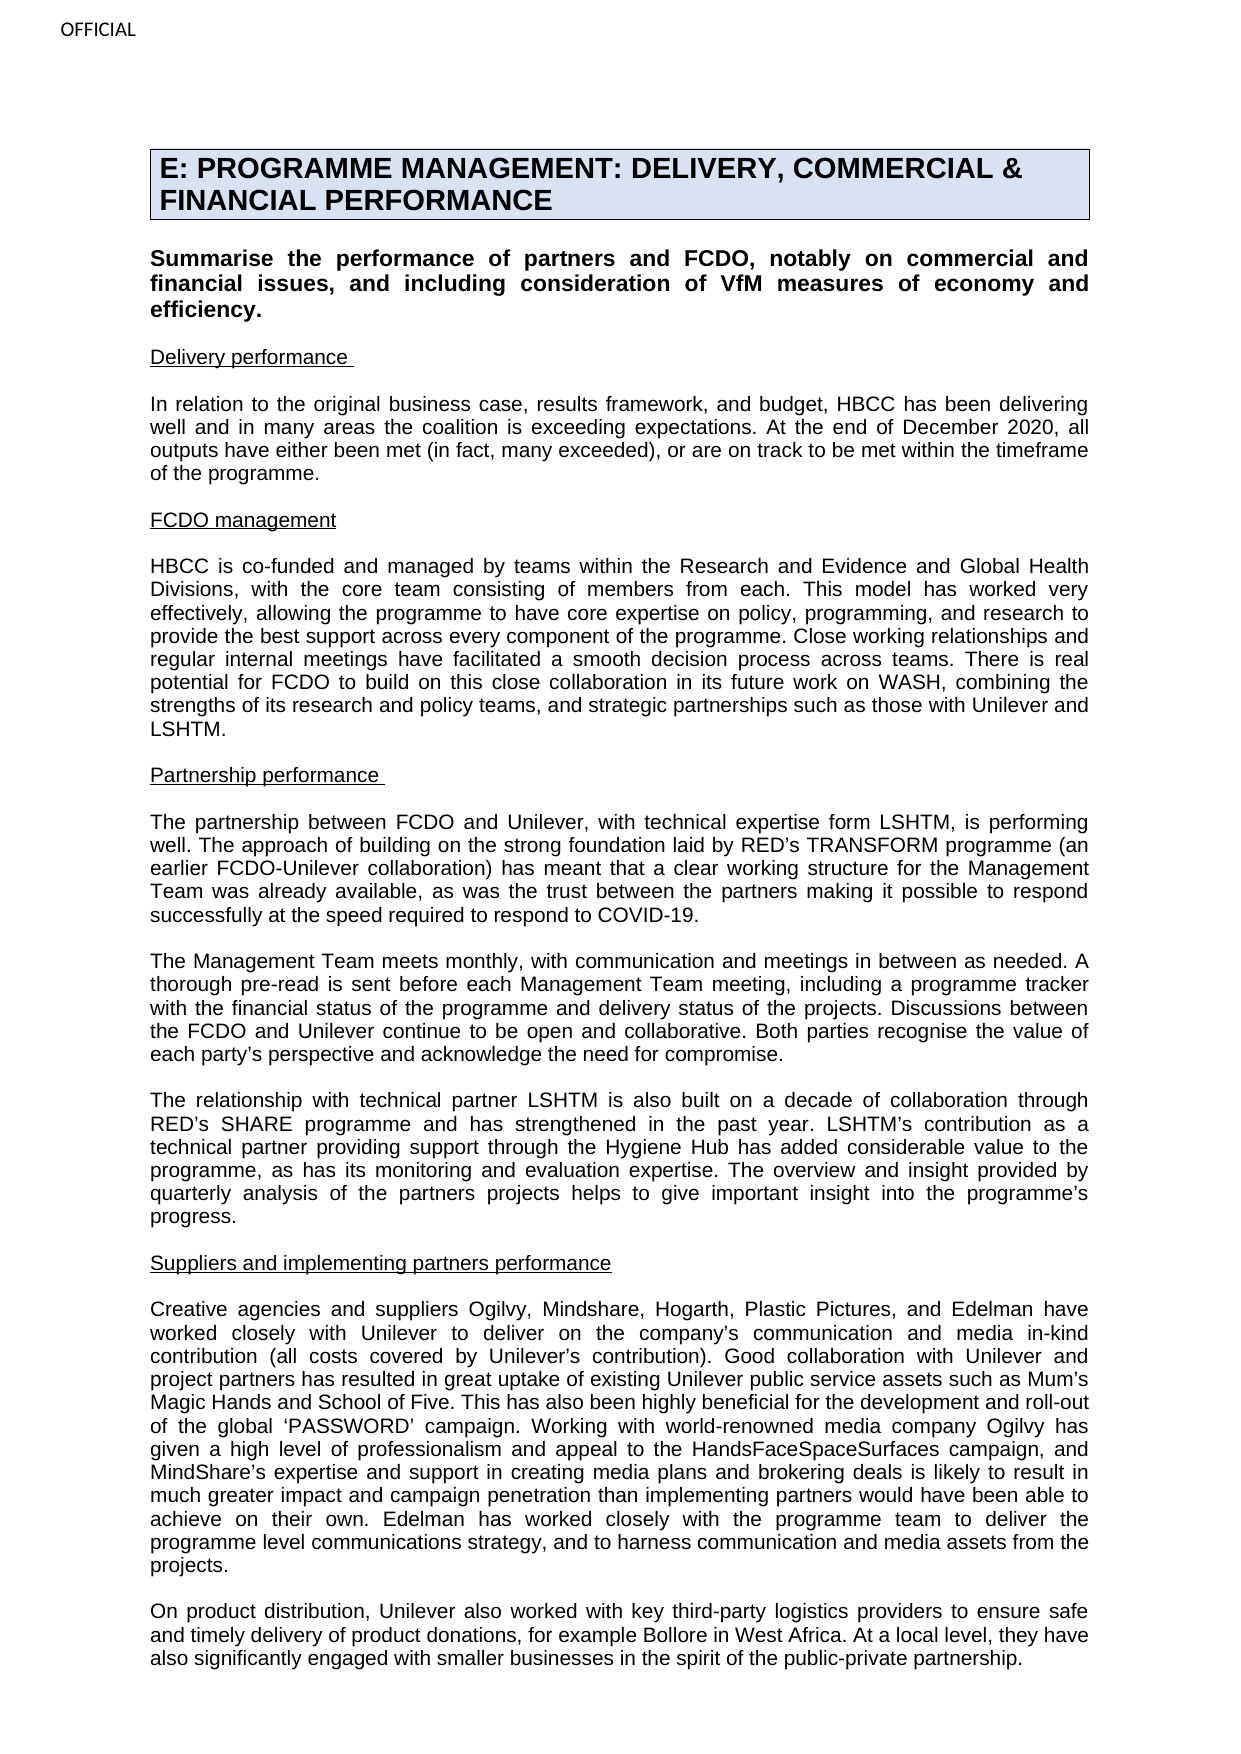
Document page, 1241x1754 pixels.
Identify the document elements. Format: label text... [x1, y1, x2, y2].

text The relationship with technical partner LSHTM is also built on a decade of collaboration through RED’s SHARE programme and has strengthened in the past year. LSHTM’s contribution as a technical partner providing support through the Hygiene Hub has added considerable value to the programme, as has its monitoring and evaluation expertise. The overview and insight provided by quarterly analysis of the partners projects helps to give important insight into the programme’s progress. [150, 1089, 1090, 1228]
text Partnership performance [150, 764, 1090, 787]
text Summarise the performance of partners and FCDO, notably on commercial and financial issues, and including consideration of VfM measures of economy and efficiency. [150, 246, 1090, 322]
text E: PROGRAMME MANAGEMENT: DELIVERY, COMMERCIAL & FINANCIAL PERFORMANCE [151, 150, 1089, 219]
text The Management Team meets monthly, with communication and meetings in between as needed. A thorough pre-read is sent before each Management Team meeting, including a programme tracker with the financial status of the programme and delivery status of the projects. Discussions between the FCDO and Unilever continue to be open and collaborative. Both parties recognise the value of each party’s perspective and acknowledge the need for compromise. [150, 949, 1090, 1066]
text FCDO management [150, 508, 1090, 531]
text HBCC is co-funded and managed by teams within the Research and Evidence and Global Health Divisions, with the core team consisting of members from each. This model has worked very effectively, allowing the programme to have core expertise on policy, programming, and research to provide the best support across every component of the programme. Close working relationships and regular internal meetings have facilitated a smooth decision process across teams. There is real potential for FCDO to build on this close collaboration in its future work on WASH, combining the strengths of its research and policy teams, and strategic partnerships such as those with Unilever and LSHTM. [150, 555, 1090, 741]
text Delivery performance [150, 346, 1090, 369]
text In relation to the original business case, results framework, and budget, HBCC has been delivering well and in many areas the coalition is exceeding expectations. At the end of December 2020, all outputs have either been met (in fact, many exceeded), or are on track to be met within the timeframe of the programme. [150, 392, 1090, 485]
text The partnership between FCDO and Unilever, with technical expertise form LSHTM, is performing well. The approach of building on the strong foundation laid by RED’s TRANSFORM programme (an earlier FCDO-Unilever collaboration) has meant that a clear working structure for the Management Team was already available, as was the trust between the partners making it possible to respond successfully at the speed required to respond to COVID-19. [150, 810, 1090, 926]
text On product distribution, Unilever also worked with key third-party logistics providers to ensure safe and timely delivery of product donations, for example Bollore in West Africa. At a local level, they have also significantly engaged with smaller businesses in the spirit of the public-private partnership. [150, 1600, 1090, 1670]
text Creative agencies and suppliers Ogilvy, Mindshare, Hogarth, Plastic Pictures, and Edelman have worked closely with Unilever to deliver on the company’s communication and media in-kind contribution (all costs covered by Unilever’s contribution). Good collaboration with Unilever and project partners has resulted in great uptake of existing Unilever public service assets such as Mum’s Magic Hands and School of Five. This has also been highly beneficial for the development and roll-out of the global ‘PASSWORD’ campaign. Working with world-renowned media company Ogilvy has given a high level of professionalism and appeal to the HandsFaceSpaceSurfaces campaign, and MindShare’s expertise and support in creating media plans and brokering deals is likely to result in much greater impact and campaign penetration than implementing partners would have been able to achieve on their own. Edelman has worked closely with the programme team to deliver the programme level communications strategy, and to harness communication and media assets from the projects. [150, 1298, 1090, 1577]
text Suppliers and implementing partners performance [150, 1252, 1090, 1275]
